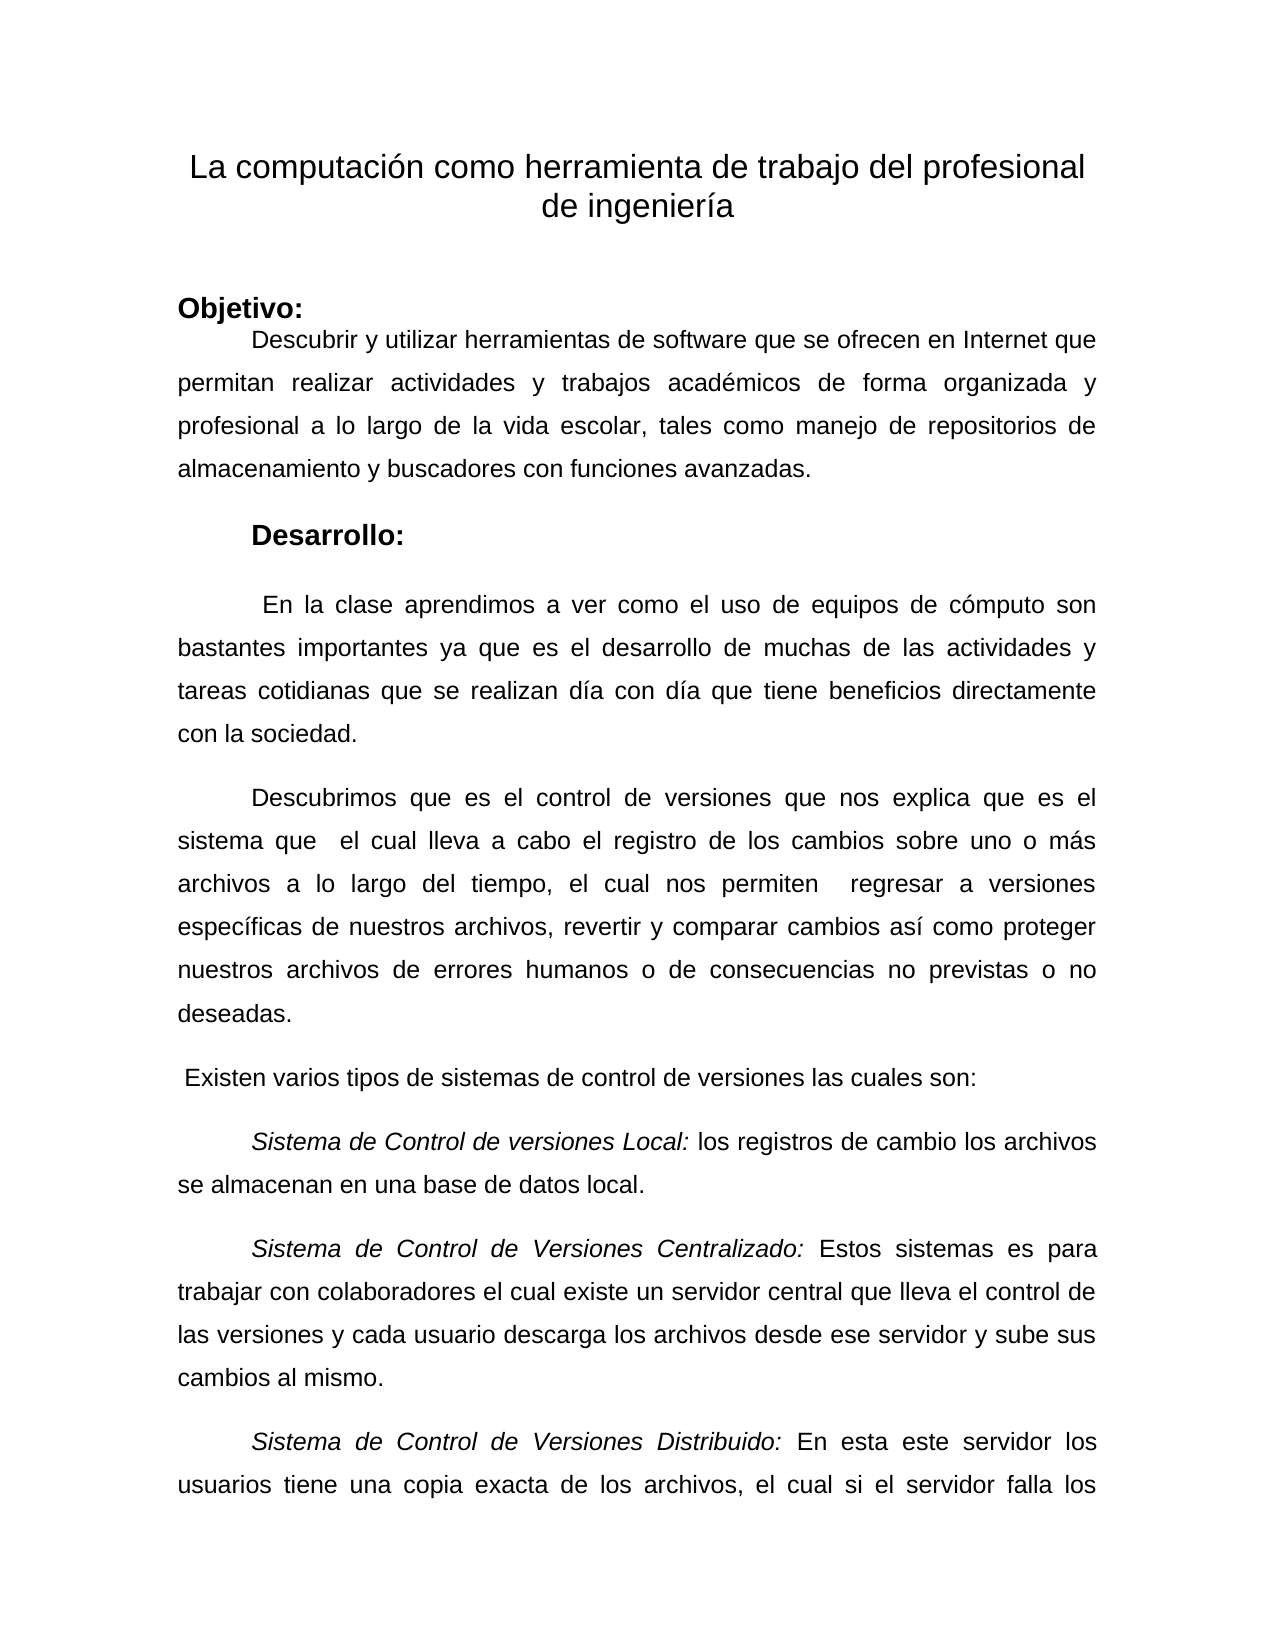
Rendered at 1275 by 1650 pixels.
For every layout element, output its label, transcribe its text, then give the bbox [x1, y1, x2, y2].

text En la clase aprendimos a ver como el uso de equipos de cómputo son bastantes importantes ya que es el desarrollo de muchas de las actividades y tareas cotidianas que se realizan día con día que tiene beneficios directamente con la sociedad. [177, 589, 1098, 748]
text Desarrollo: [177, 518, 1098, 552]
text Sistema de Control de versiones Local: los registros de cambio los archivos se almacenan en una base de datos local. [177, 1126, 1098, 1198]
text Sistema de Control de Versiones Centralizado: Estos sistemas es para trabajar con colaboradores el cual existe un servidor central que lleva el control de las versiones y cada usuario descarga los archivos desde ese servidor y sube sus cambios al mismo. [177, 1233, 1098, 1392]
text Descubrimos que es el control de versiones que nos explica que es el sistema que el cual lleva a cabo el registro de los cambios sobre uno o más archivos a lo largo del tiempo, el cual nos permiten regresar a versiones específicas de nuestros archivos, revertir y comparar cambios así como proteger nuestros archivos de errores humanos o de consecuencias no previstas o no deseadas. [177, 783, 1098, 1027]
text Existen varios tipos de sistemas de control de versiones las cuales son: [177, 1062, 1098, 1091]
text La computación como herramienta de trabajo del profesional de ingeniería [177, 148, 1098, 224]
text Sistema de Control de Versiones Distribuido: En esta este servidor los usuarios tiene una copia exacta de los archivos, el cual si el servidor falla los [177, 1427, 1098, 1499]
text Objetivo: [177, 292, 1098, 325]
text Descubrir y utilizar herramientas de software que se ofrecen en Internet que permitan realizar actividades y trabajos académicos de forma organizada y profesional a lo largo de la vida escolar, tales como manejo de repositorios de almacenamiento y buscadores con funciones avanzadas. [177, 325, 1098, 483]
